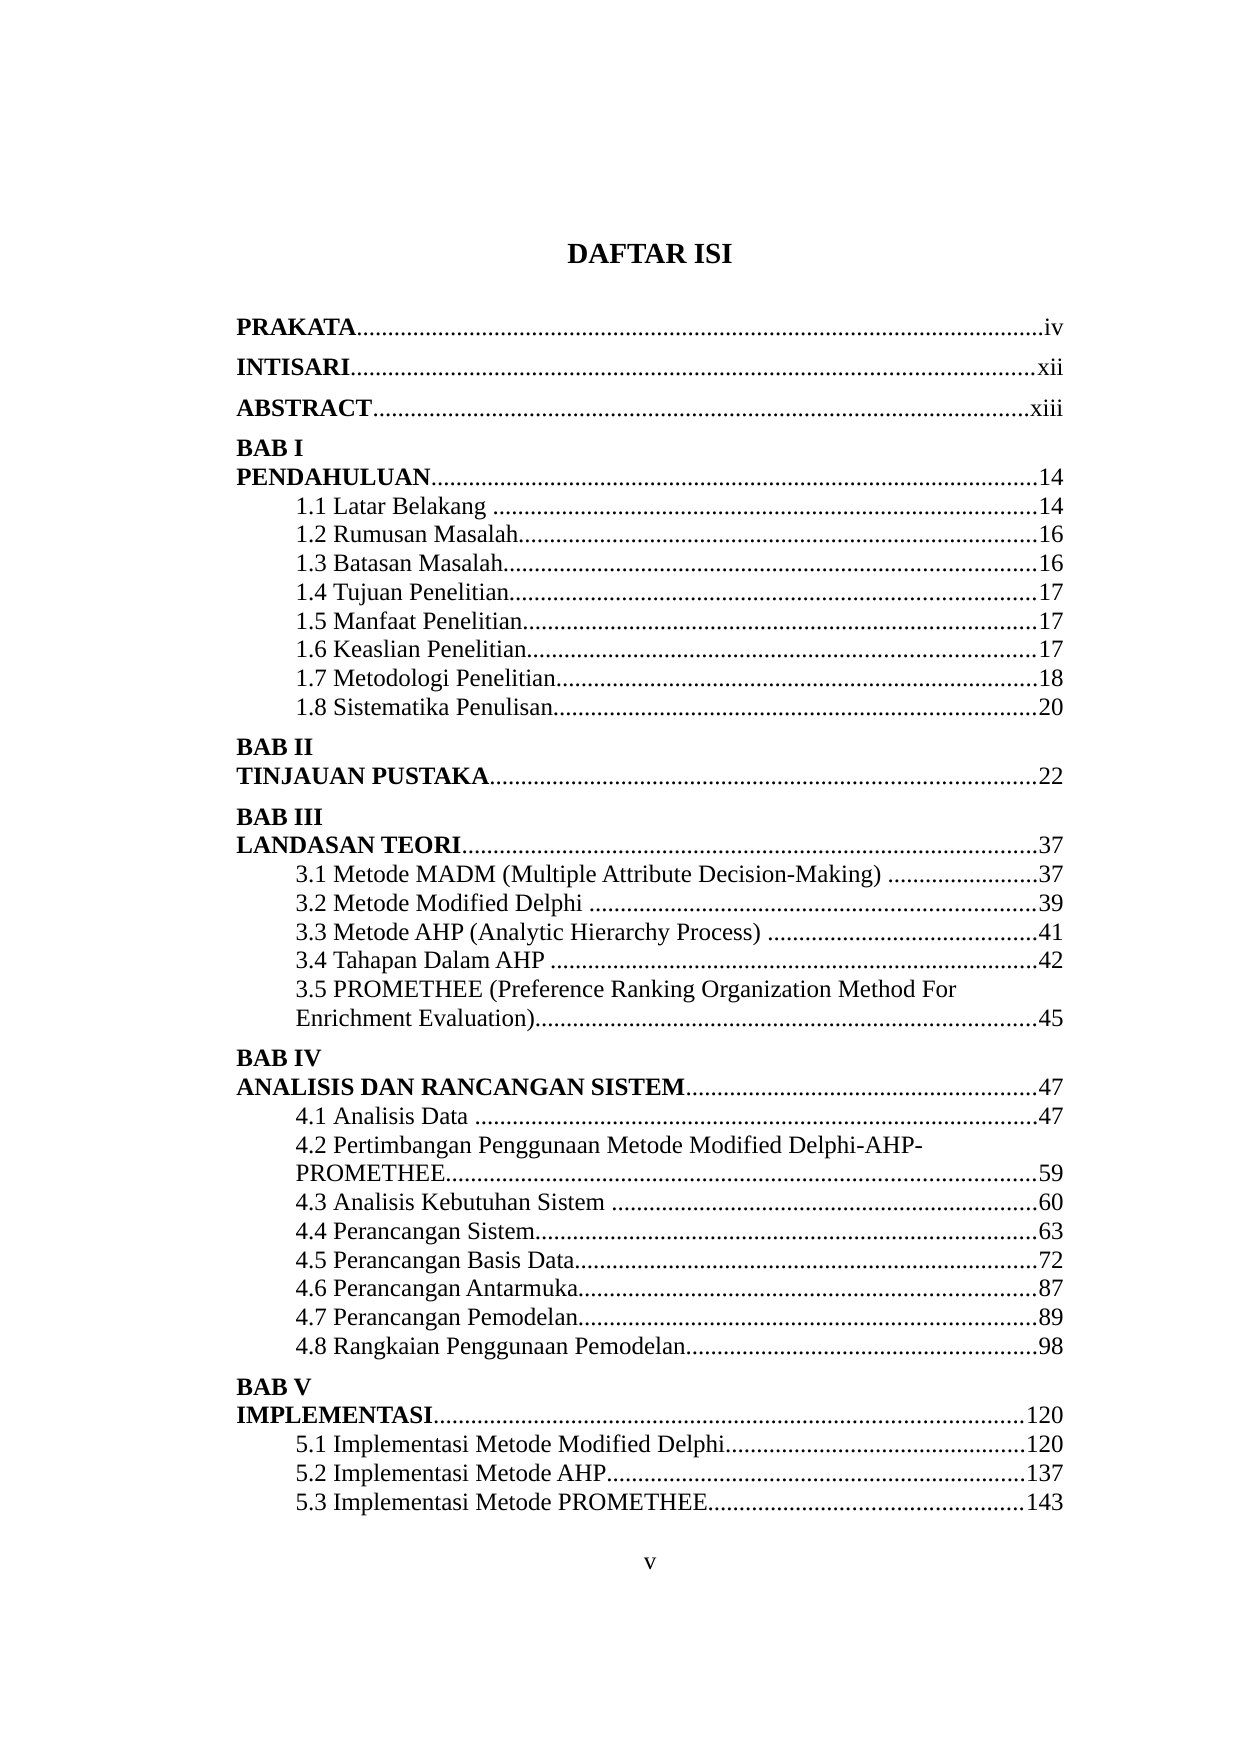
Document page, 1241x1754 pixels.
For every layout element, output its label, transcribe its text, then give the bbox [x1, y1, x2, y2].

text 3.1 Metode MADM (Multiple Attribute Decision-Making) 37 [295, 859, 1063, 888]
text Intisari xii [236, 352, 1063, 381]
text 4.1 Analisis Data 47 [295, 1101, 1063, 1130]
text 1.6 Keaslian Penelitian 17 [295, 634, 1063, 663]
text 3.3 Metode AHP (Analytic Hierarchy Process) 41 [295, 917, 1063, 946]
text Bab III LANDASAN TEORI 37 [236, 802, 1063, 859]
text 1.8 Sistematika Penulisan 20 [295, 692, 1063, 721]
text 4.5 Perancangan basis data 72 [295, 1245, 1063, 1273]
text 1.1 Latar Belakang 14 [295, 491, 1063, 519]
text 1.7 Metodologi Penelitian 18 [295, 663, 1063, 692]
text ABSTRACT xiii [236, 393, 1063, 421]
text 4.8 Rangkaian penggunaan pemodelan 98 [295, 1331, 1063, 1360]
text 1.4 Tujuan penelitian 17 [295, 577, 1063, 606]
text bab II TINJAUAN pustaka 22 [236, 732, 1063, 790]
text 5.3 Implementasi Metode PROMETHEE 143 [295, 1487, 1063, 1515]
text 1.2 Rumusan masalah 16 [295, 519, 1063, 548]
text 3.4 Tahapan dalam AHP 42 [295, 946, 1063, 974]
text Bab IV ANALISIS DAN RANCANGAN SISTEM 47 [236, 1043, 1063, 1101]
text 1.5 Manfaat Penelitian 17 [295, 606, 1063, 634]
text 4.7 Perancangan Pemodelan 89 [295, 1302, 1063, 1331]
text Bab I PENDAHULUAN 14 [236, 433, 1063, 491]
text Bab V IMPLEMENTASI 120 [236, 1372, 1063, 1429]
text 3.5 PROMETHEE (Preference Ranking Organization Method for Enrichment Evaluation) 45 [295, 974, 1063, 1032]
text 5.2 Implementasi Metode AHP 137 [295, 1458, 1063, 1487]
text 5.1 Implementasi Metode Modified Delphi 120 [295, 1429, 1063, 1458]
text 4.3 Analisis Kebutuhan Sistem 60 [295, 1187, 1063, 1216]
text 4.4 Perancangan sistem 63 [295, 1216, 1063, 1245]
text 4.2 Pertimbangan Penggunaan Metode Modified Delphi-AHP-PROMETHEE 59 [295, 1130, 1063, 1187]
text prakata iv [236, 312, 1063, 340]
subtitle DAFTAR ISI [236, 236, 1063, 270]
text 3.2 Metode Modified Delphi 39 [295, 888, 1063, 917]
text 1.3 Batasan masalah 16 [295, 548, 1063, 577]
text 4.6 Perancangan Antarmuka 87 [295, 1273, 1063, 1302]
